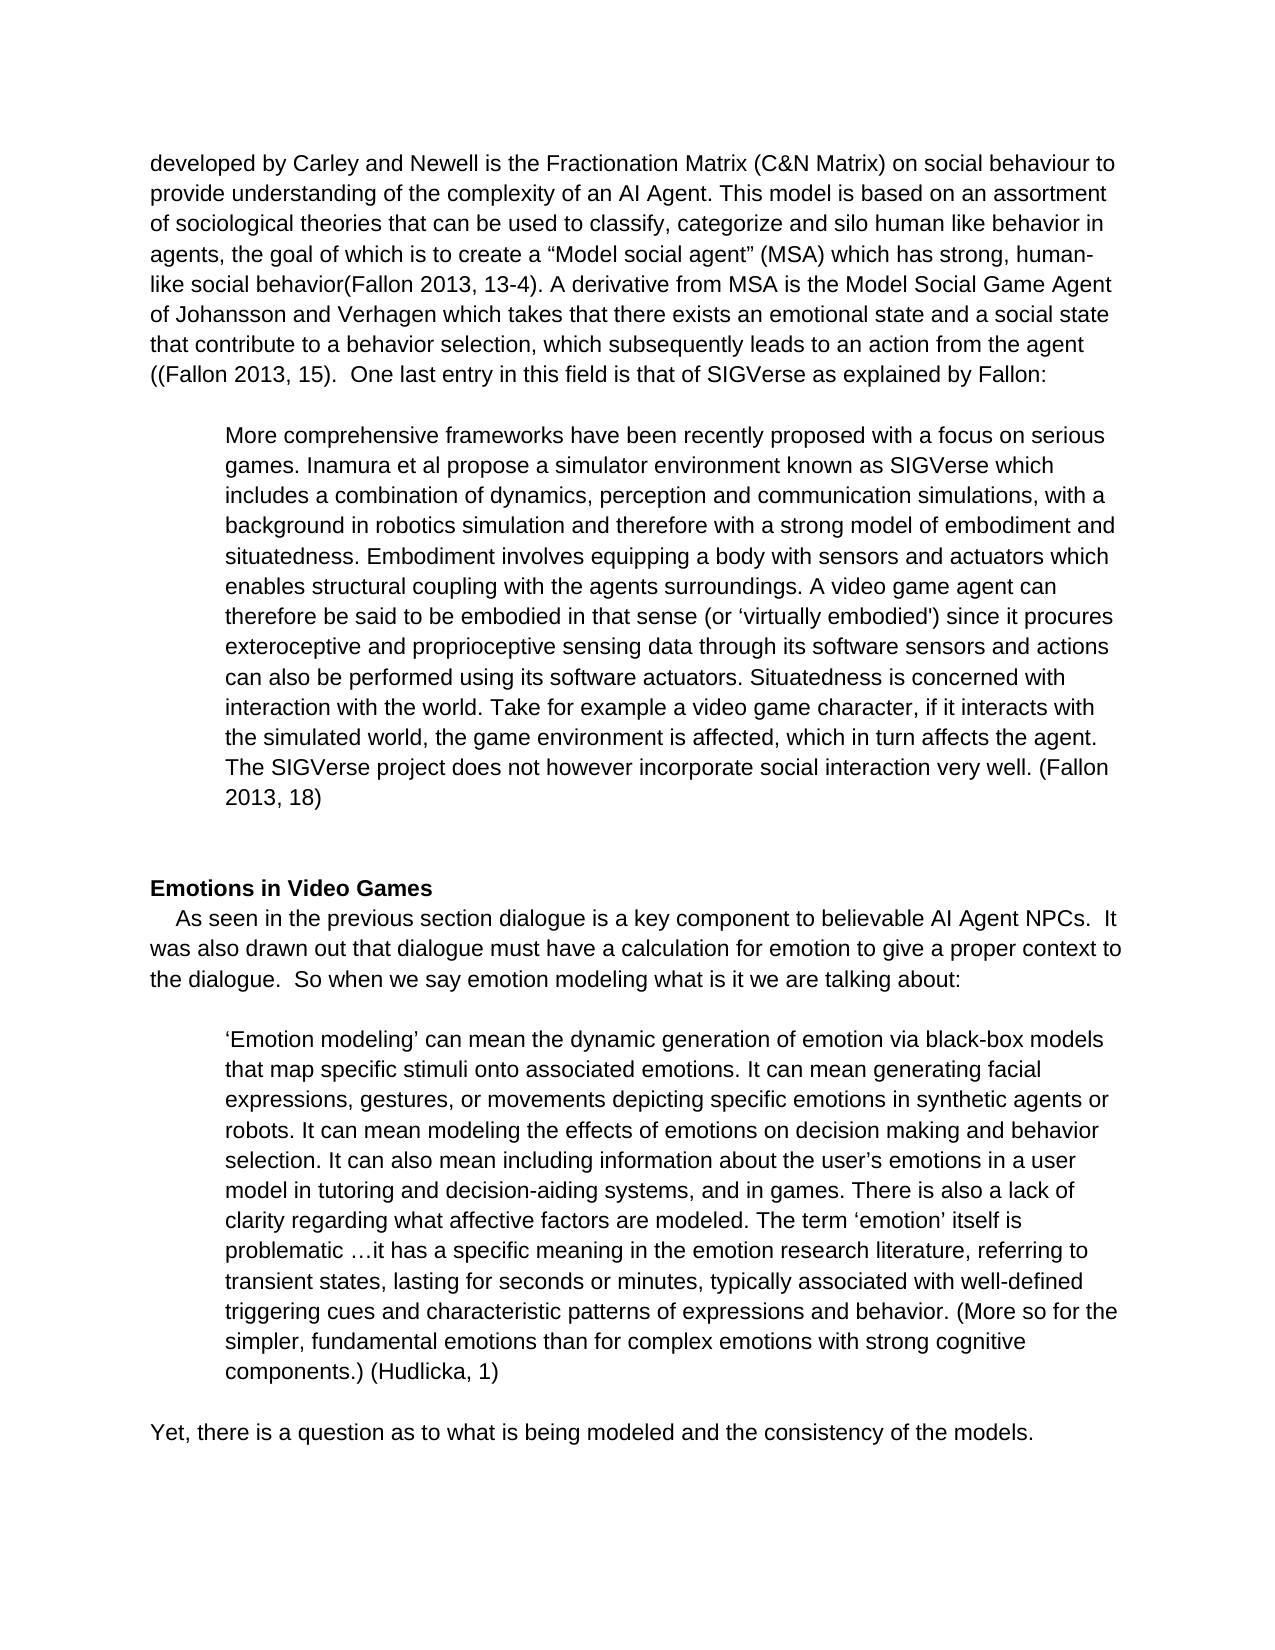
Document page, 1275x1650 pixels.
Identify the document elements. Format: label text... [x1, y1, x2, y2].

text Yet, there is a question as to what is being modeled and the consistency of the models. [150, 1419, 1125, 1445]
text Emotions in Video Games [150, 875, 1125, 901]
text More comprehensive frameworks have been recently proposed with a focus on serious games. Inamura et al propose a simulator environment known as SIGVerse which includes a combination of dynamics, perception and communication simulations, with a background in robotics simulation and therefore with a strong model of embodiment and situatedness. Embodiment involves equipping a body with sensors and actuators which enables structural coupling with the agents surroundings. A video game agent can therefore be said to be embodied in that sense (or ‘virtually embodied') since it procures exteroceptive and proprioceptive sensing data through its software sensors and actions can also be performed using its software actuators. Situatedness is concerned with interaction with the world. Take for example a video game character, if it interacts with the simulated world, the game environment is affected, which in turn affects the agent. The SIGVerse project does not however incorporate social interaction very well. (Fallon 2013, 18) [225, 422, 1125, 841]
text ‘Emotion modeling’ can mean the dynamic generation of emotion via black-box models that map specific stimuli onto associated emotions. It can mean generating facial expressions, gestures, or movements depicting specific emotions in synthetic agents or robots. It can mean modeling the effects of emotions on decision making and behavior selection. It can also mean including information about the user’s emotions in a user model in tutoring and decision-aiding systems, and in games. There is also a lack of clarity regarding what affective factors are modeled. The term ‘emotion’ itself is problematic …it has a specific meaning in the emotion research literature, referring to transient states, lasting for seconds or minutes, typically associated with well-defined triggering cues and characteristic patterns of expressions and behavior. (More so for the simpler, fundamental emotions than for complex emotions with strong cognitive components.) (Hudlicka, 1) [225, 1026, 1125, 1415]
text As seen in the previous section dialogue is a key component to believable AI Agent NPCs. It was also drawn out that dialogue must have a calculation for emotion to give a proper context to the dialogue. So when we say emotion modeling what is it we are talking about: [150, 905, 1125, 992]
text developed by Carley and Newell is the Fractionation Matrix (C&N Matrix) on social behaviour to provide understanding of the complexity of an AI Agent. This model is based on an assortment of sociological theories that can be used to classify, categorize and silo human like behavior in agents, the goal of which is to create a “Model social agent” (MSA) which has strong, human-like social behavior(Fallon 2013, 13-4). A derivative from MSA is the Model Social Game Agent of Johansson and Verhagen which takes that there exists an emotional state and a social state that contribute to a behavior selection, which subsequently leads to an action from the agent ((Fallon 2013, 15). One last entry in this field is that of SIGVerse as explained by Fallon: [150, 150, 1125, 388]
